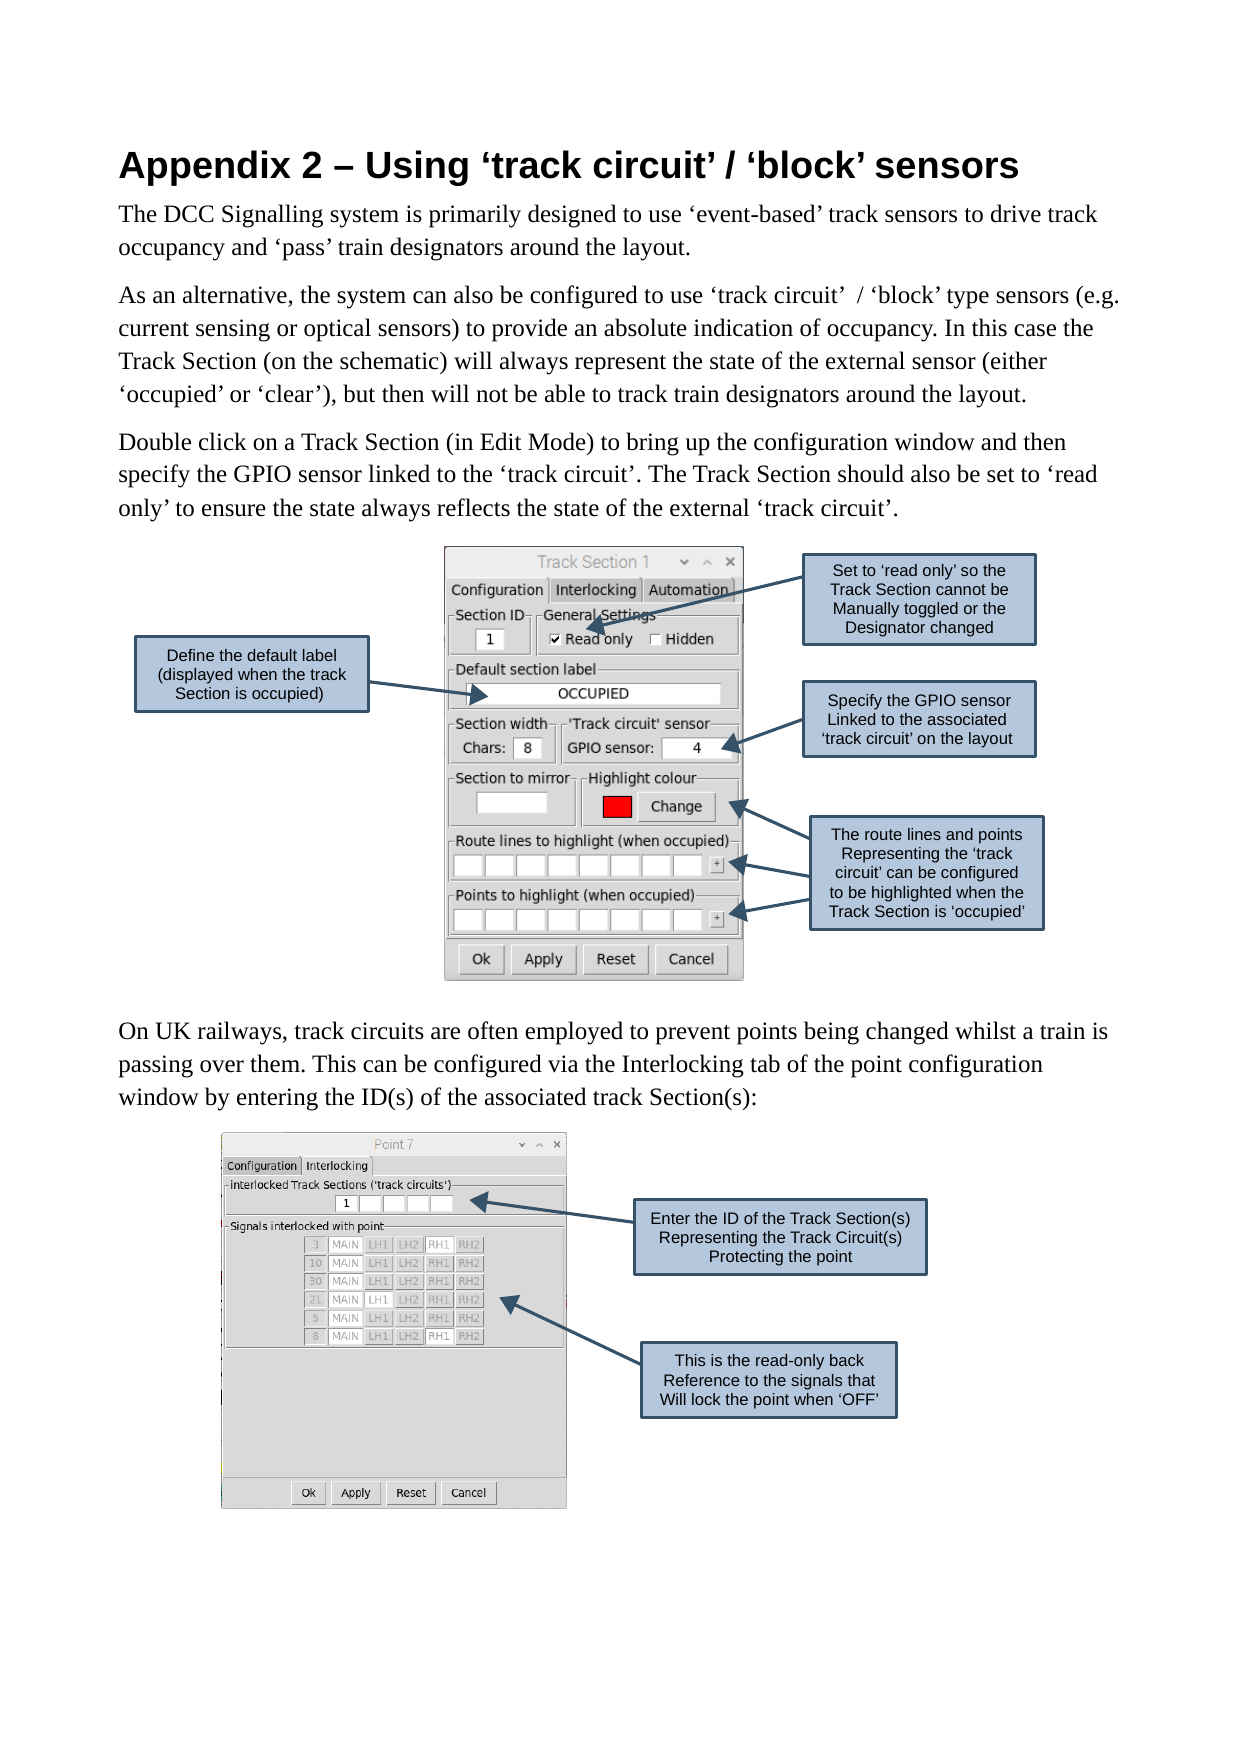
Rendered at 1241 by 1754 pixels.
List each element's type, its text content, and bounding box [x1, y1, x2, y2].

text Double click on a Track Section (in Edit Mode) to bring up the configuration window and then specify the GPIO sensor linked to the ‘track circuit’. The Track Section should also be set to ‘read only’ to ensure the state always reflects the state of the external ‘track circuit’. [118, 427, 1122, 521]
picture [221, 1132, 567, 1509]
subtitle Appendix 2 – Using ‘track circuit’ / ‘block’ sensors [118, 143, 1122, 187]
picture [444, 546, 744, 981]
text The DCC Signalling system is primarily designed to use ‘event-based’ track sensors to drive track occupancy and ‘pass’ train designators around the layout. [118, 199, 1122, 261]
text On UK railways, track circuits are often employed to prevent points being changed whilst a train is passing over them. This can be configured via the Interlocking tab of the point configuration window by entering the ID(s) of the associated track Section(s): [118, 1016, 1122, 1111]
text As an alternative, the system can also be configured to use ‘track circuit’ / ‘block’ type sensors (e.g. current sensing or optical sensors) to provide an absolute indication of occupancy. In this case the Track Section (on the schematic) will always represent the state of the external sensor (either ‘occupied’ or ‘clear’), but then will not be able to track train designators around the layout. [118, 280, 1122, 408]
